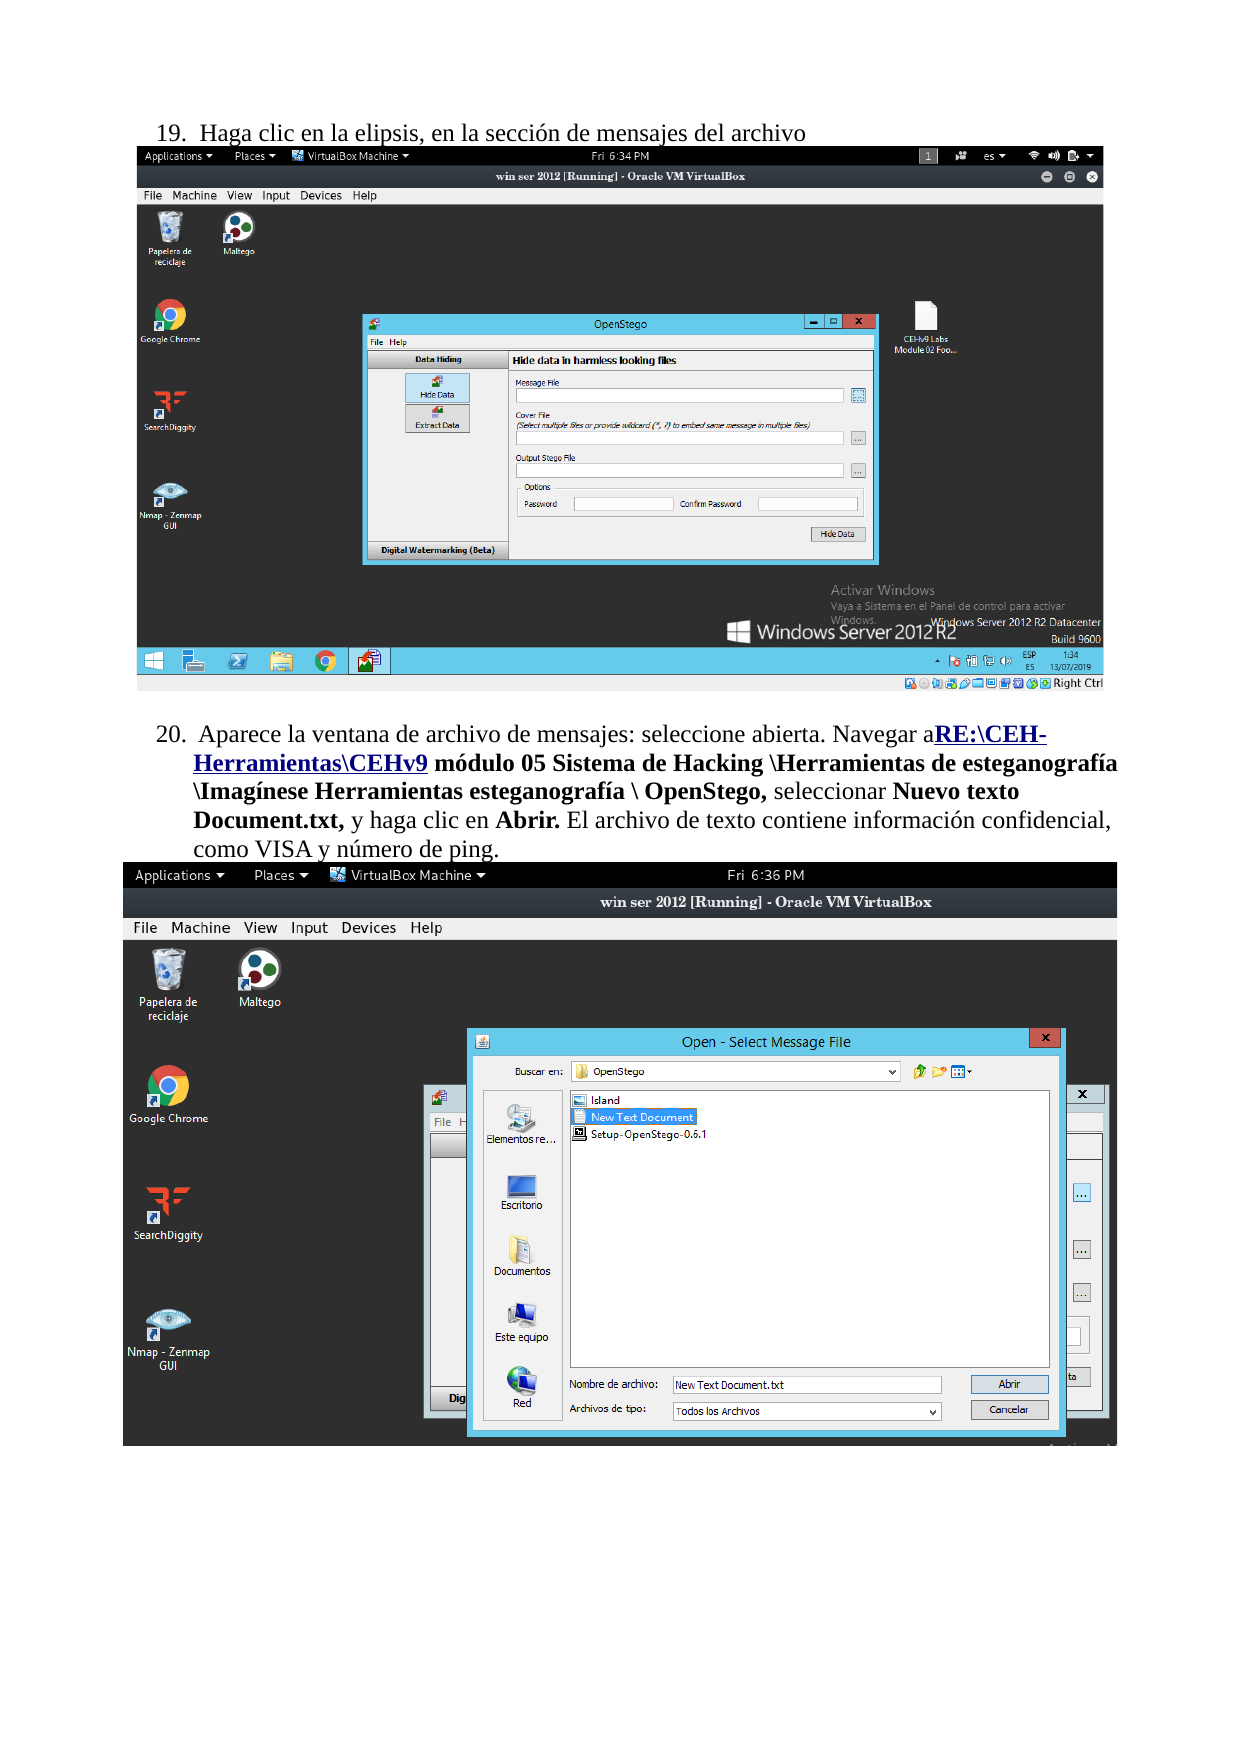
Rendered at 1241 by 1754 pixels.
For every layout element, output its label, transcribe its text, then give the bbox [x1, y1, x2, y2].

picture [123, 862, 1118, 1446]
list Haga clic en la elipsis, en la sección de mensajes del archivo [156, 118, 1122, 147]
list Aparece la ventana de archivo de mensajes: seleccione abierta. Navegar aRE:\CEH-Herramientas\CEHv9 módulo 05 Sistema de Hacking \Herramientas de esteganografía \Imagínese Herramientas esteganografía \ OpenStego, seleccionar Nuevo texto Document.txt, y haga clic en Abrir. El archivo de texto contiene información confidencial, como VISA y número de ping. [156, 719, 1122, 863]
picture [136, 146, 1104, 691]
